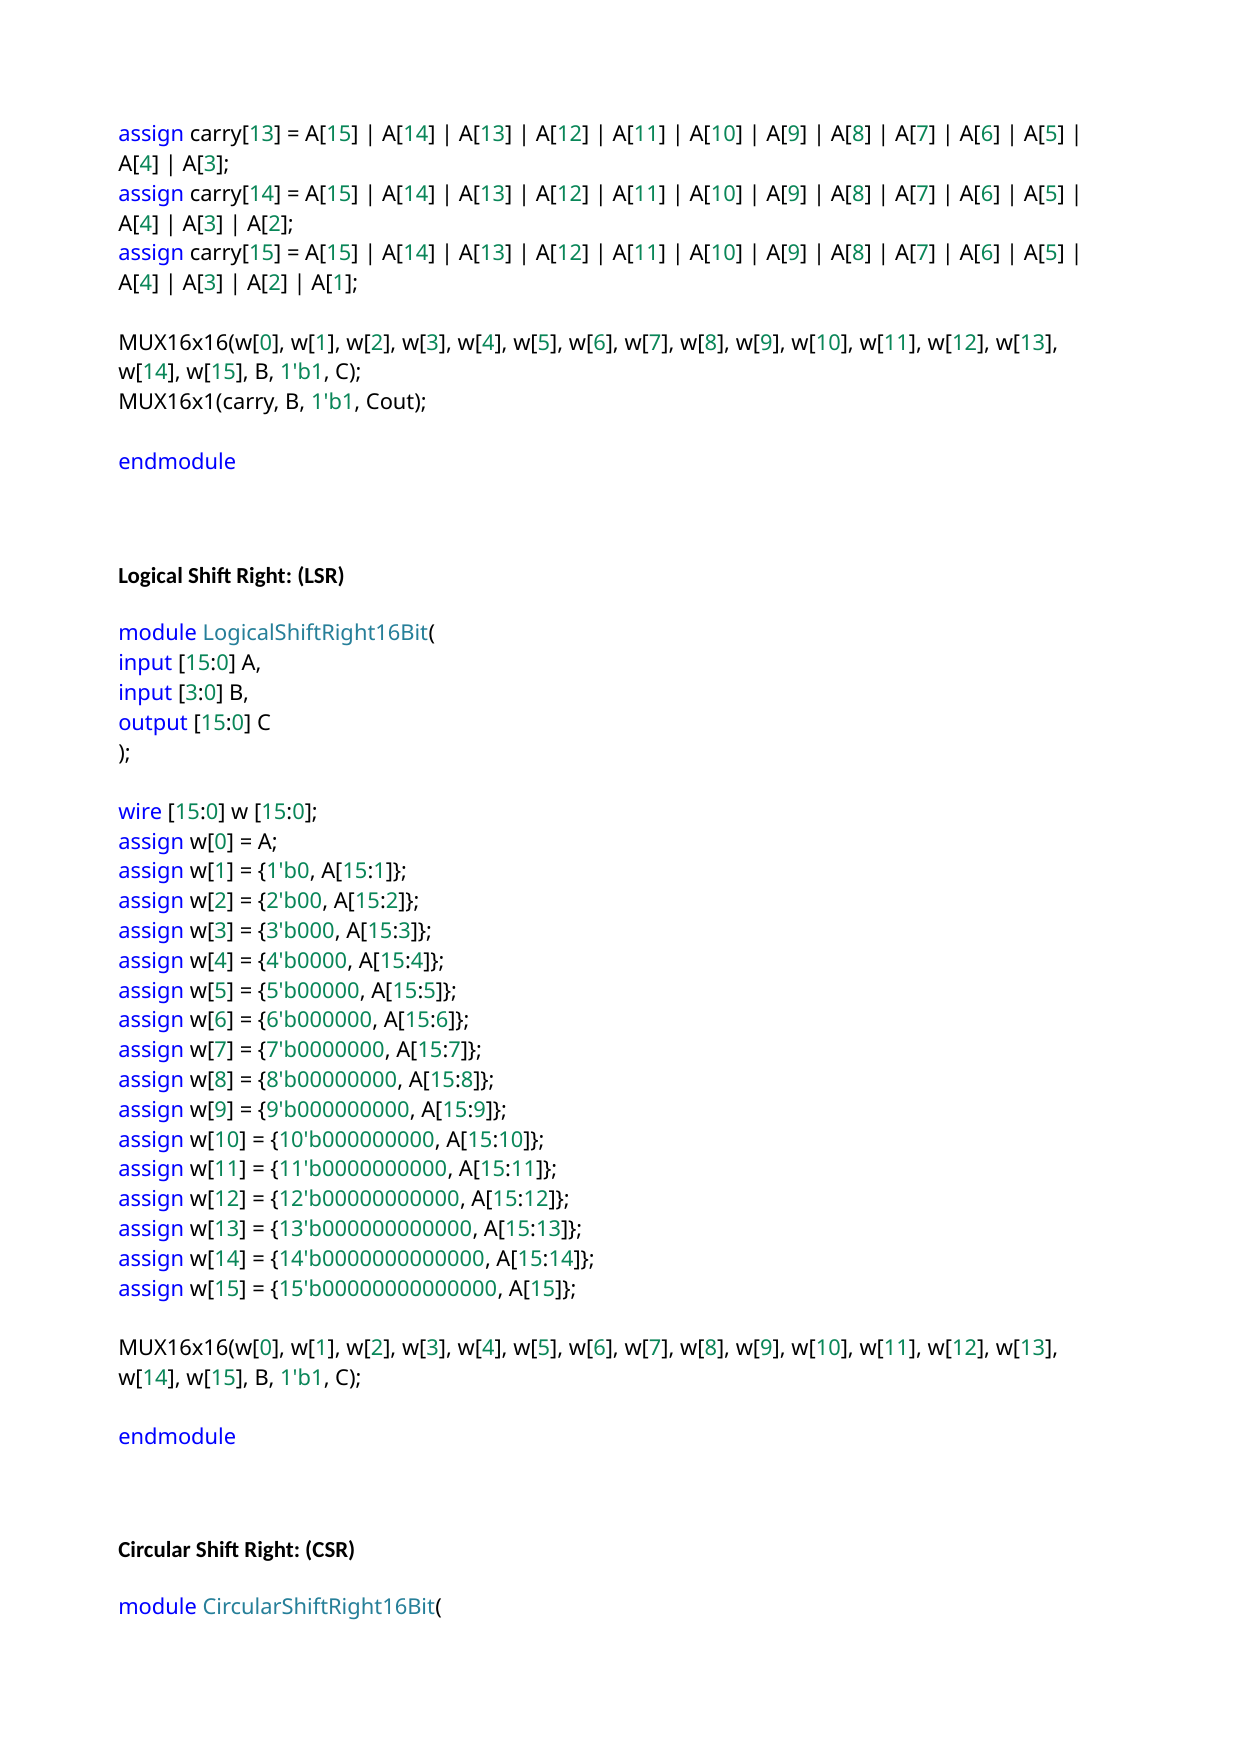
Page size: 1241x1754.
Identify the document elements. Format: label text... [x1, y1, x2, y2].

text ); [118, 736, 1122, 766]
text assign carry[13] = A[15] | A[14] | A[13] | A[12] | A[11] | A[10] | A[9] | A[8] | A[7] | A[6] | A[5] | A[4] | A[3]; [118, 118, 1122, 178]
text Logical Shift Right: (LSR) [118, 561, 1122, 589]
text assign carry[15] = A[15] | A[14] | A[13] | A[12] | A[11] | A[10] | A[9] | A[8] | A[7] | A[6] | A[5] | A[4] | A[3] | A[2] | A[1]; [118, 237, 1122, 297]
text input [15:0] A, [118, 647, 1122, 677]
text assign carry[14] = A[15] | A[14] | A[13] | A[12] | A[11] | A[10] | A[9] | A[8] | A[7] | A[6] | A[5] | A[4] | A[3] | A[2]; [118, 178, 1122, 237]
text assign w[9] = {9'b000000000, A[15:9]}; [118, 1094, 1122, 1124]
text MUX16x16(w[0], w[1], w[2], w[3], w[4], w[5], w[6], w[7], w[8], w[9], w[10], w[11], w[12], w[13], w[14], w[15], B, 1'b1, C); [118, 327, 1122, 386]
text module CircularShiftRight16Bit( [118, 1591, 1122, 1621]
text wire [15:0] w [15:0]; [118, 796, 1122, 826]
text MUX16x16(w[0], w[1], w[2], w[3], w[4], w[5], w[6], w[7], w[8], w[9], w[10], w[11], w[12], w[13], w[14], w[15], B, 1'b1, C); [118, 1332, 1122, 1392]
text assign w[3] = {3'b000, A[15:3]}; [118, 915, 1122, 945]
text endmodule [118, 446, 1122, 475]
text endmodule [118, 1421, 1122, 1451]
text assign w[4] = {4'b0000, A[15:4]}; [118, 945, 1122, 975]
text assign w[12] = {12'b00000000000, A[15:12]}; [118, 1183, 1122, 1213]
text assign w[0] = A; [118, 826, 1122, 856]
text Circular Shift Right: (CSR) [118, 1535, 1122, 1563]
text module LogicalShiftRight16Bit( [118, 617, 1122, 647]
text assign w[10] = {10'b000000000, A[15:10]}; [118, 1124, 1122, 1153]
text assign w[11] = {11'b0000000000, A[15:11]}; [118, 1153, 1122, 1183]
text assign w[14] = {14'b0000000000000, A[15:14]}; [118, 1243, 1122, 1273]
text assign w[15] = {15'b00000000000000, A[15]}; [118, 1273, 1122, 1302]
text assign w[13] = {13'b000000000000, A[15:13]}; [118, 1213, 1122, 1243]
text MUX16x1(carry, B, 1'b1, Cout); [118, 386, 1122, 416]
text output [15:0] C [118, 707, 1122, 736]
text assign w[1] = {1'b0, A[15:1]}; [118, 856, 1122, 885]
text assign w[6] = {6'b000000, A[15:6]}; [118, 1004, 1122, 1034]
text assign w[7] = {7'b0000000, A[15:7]}; [118, 1034, 1122, 1064]
text assign w[8] = {8'b00000000, A[15:8]}; [118, 1064, 1122, 1094]
text assign w[5] = {5'b00000, A[15:5]}; [118, 975, 1122, 1004]
text assign w[2] = {2'b00, A[15:2]}; [118, 885, 1122, 915]
text input [3:0] B, [118, 677, 1122, 707]
